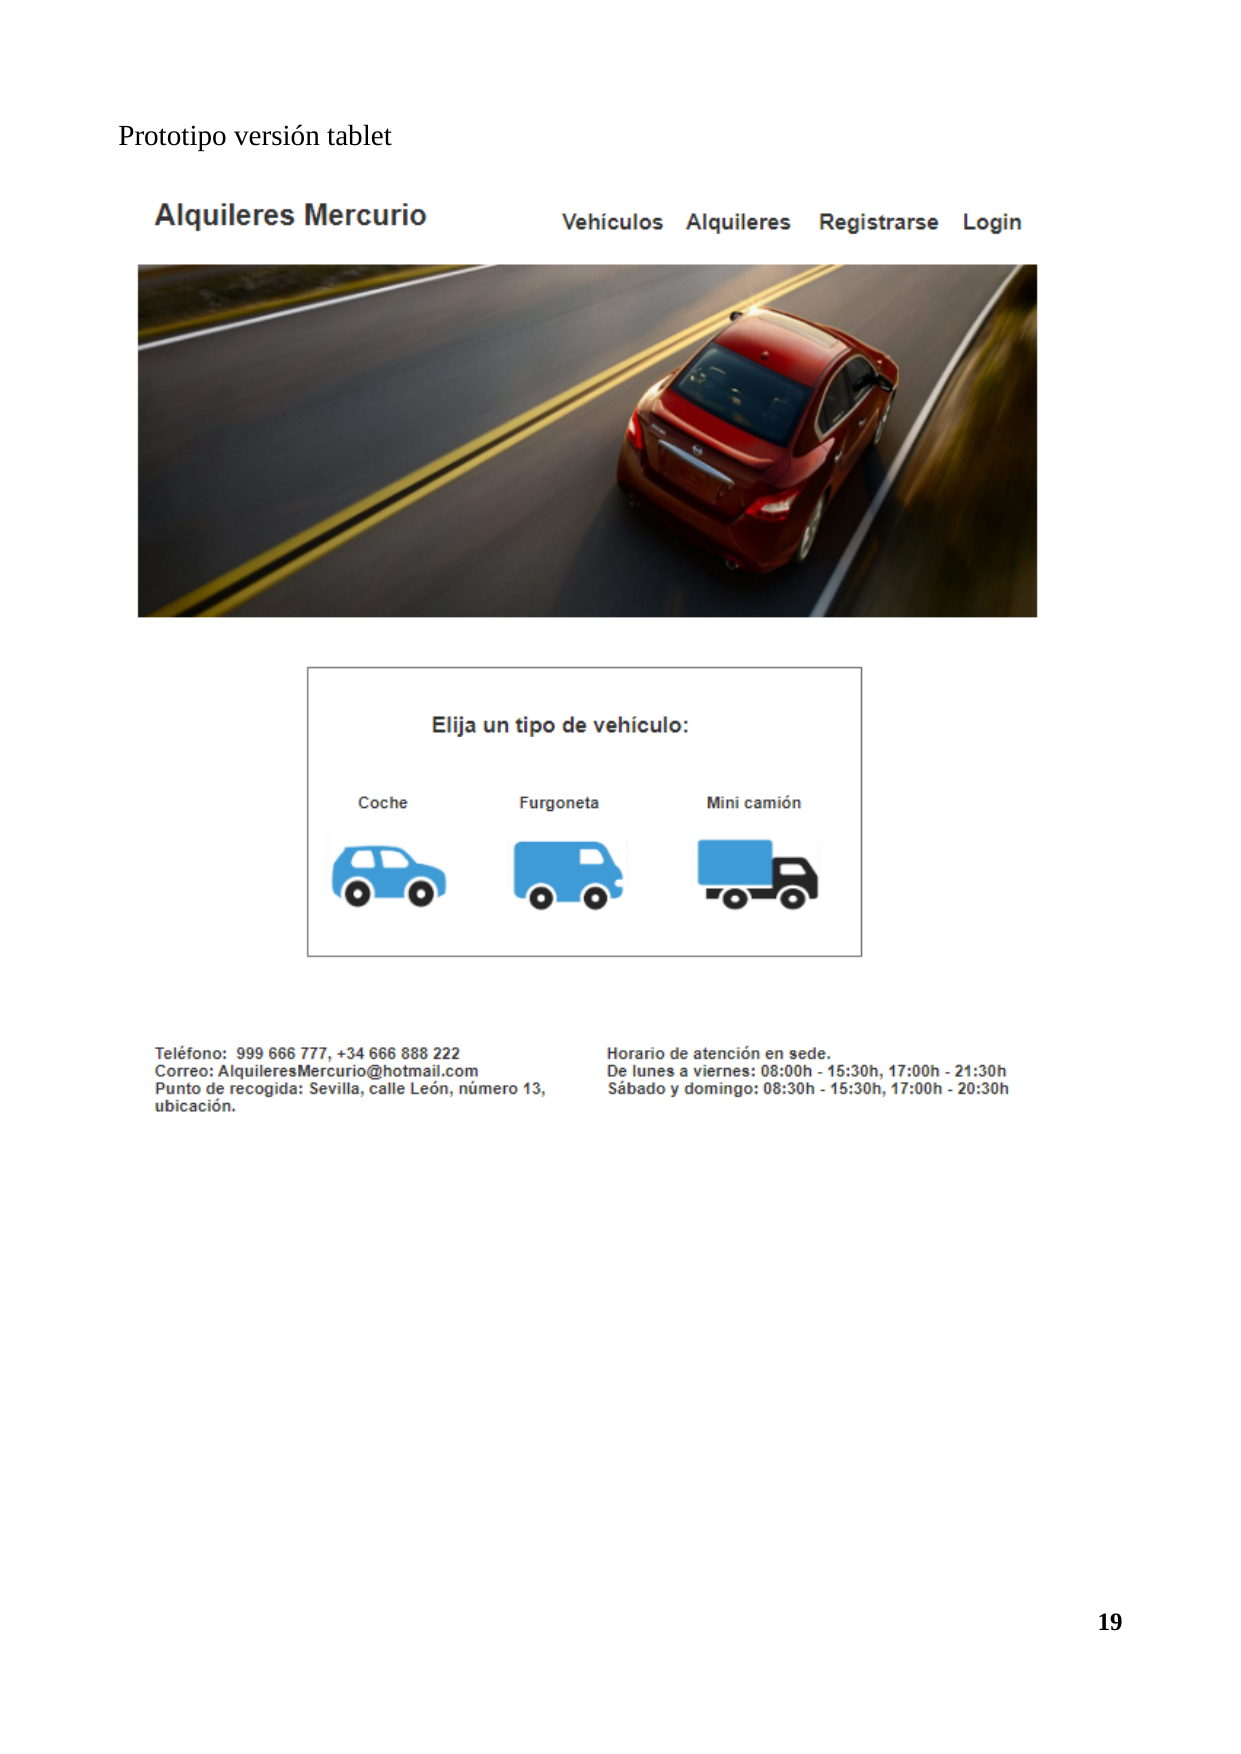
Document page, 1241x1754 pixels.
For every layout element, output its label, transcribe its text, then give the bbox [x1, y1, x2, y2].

picture [128, 186, 1049, 1138]
text Prototipo versión tablet [118, 118, 1122, 152]
